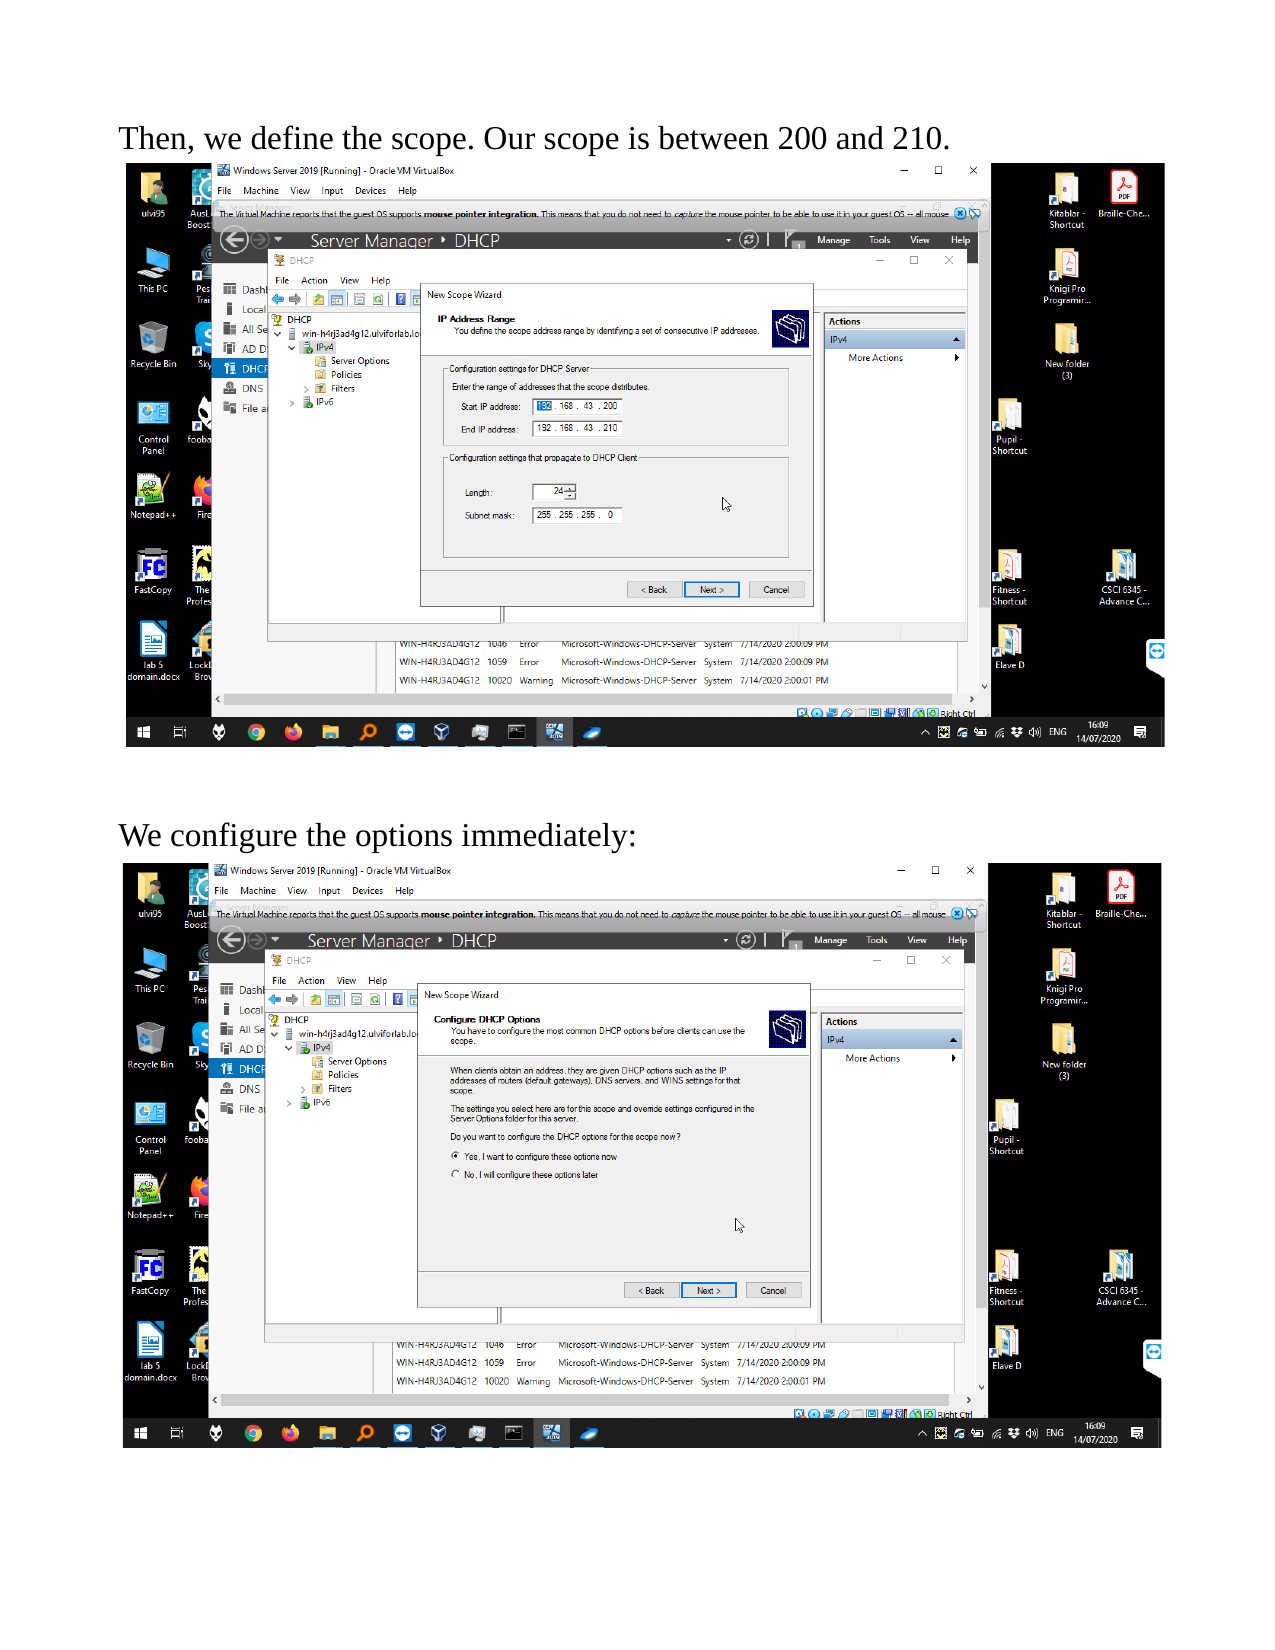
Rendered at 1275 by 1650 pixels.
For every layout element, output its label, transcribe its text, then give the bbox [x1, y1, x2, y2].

text Then, we define the scope. Our scope is between 200 and 210. [118, 118, 1157, 156]
picture [122, 863, 1162, 1448]
text We configure the options immediately: [118, 815, 1157, 853]
picture [126, 163, 1165, 747]
